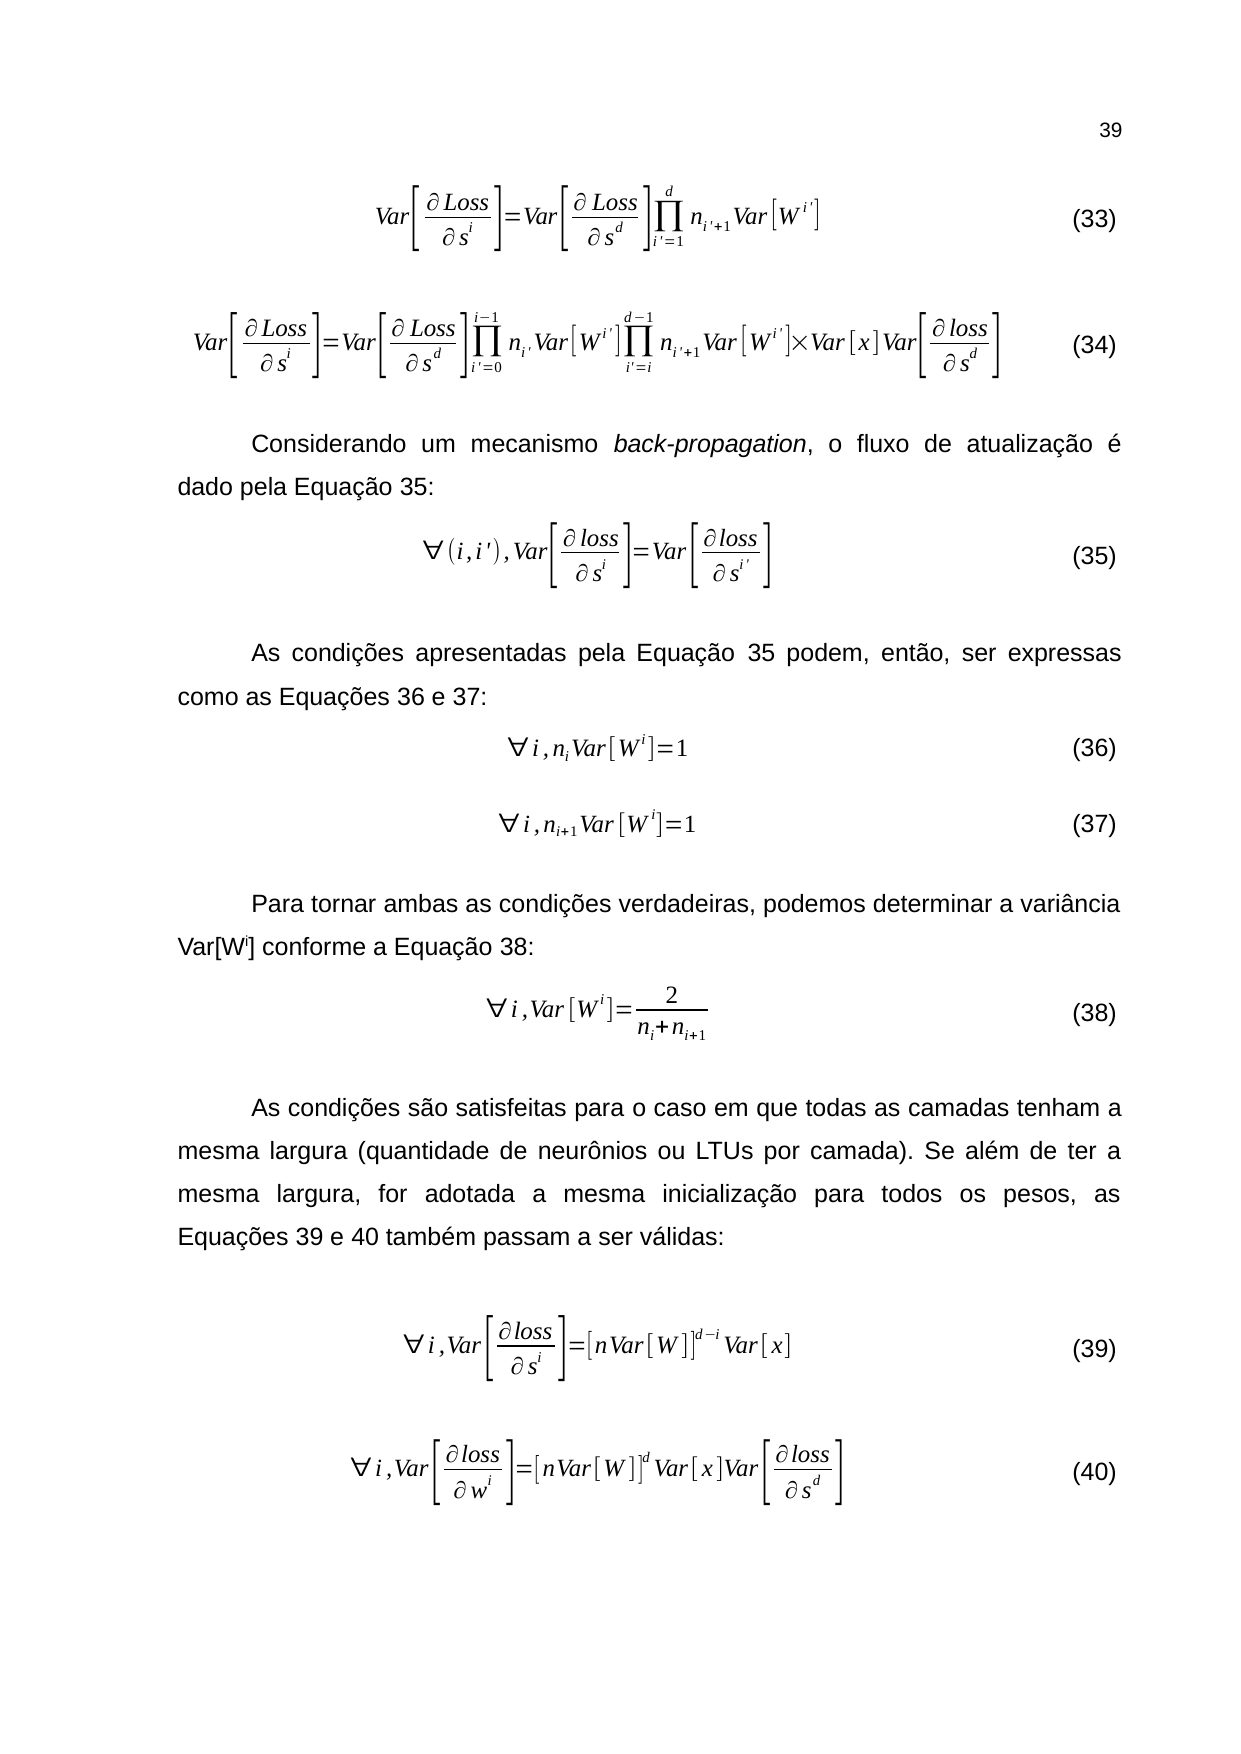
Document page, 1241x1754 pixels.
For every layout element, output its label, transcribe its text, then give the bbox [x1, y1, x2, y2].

table_header [177, 800, 1017, 846]
table_header (38) [1017, 976, 1122, 1050]
table_header [177, 725, 1017, 771]
table_header [177, 177, 1017, 260]
table_header [177, 1309, 1017, 1388]
table_header (40) [1017, 1432, 1122, 1512]
text Para tornar ambas as condições verdadeiras, podemos determinar a variância Var[Wi] conforme a Equação 38: [177, 889, 1122, 961]
table_header (37) [1017, 800, 1122, 846]
table_header [177, 1432, 1017, 1512]
text As condições apresentadas pela Equação 35 podem, então, ser expressas como as Equações 36 e 37: [177, 638, 1122, 710]
text As condições são satisfeitas para o caso em que todas as camadas tenham a mesma largura (quantidade de neurônios ou LTUs por camada). Se além de ter a mesma largura, for adotada a mesma inicialização para todos os pesos, as Equações 39 e 40 também passam a ser válidas: [177, 1093, 1122, 1251]
table_header (35) [1017, 515, 1122, 595]
table_header (36) [1017, 725, 1122, 771]
table_header (33) [1017, 177, 1122, 260]
table_header [177, 303, 1017, 386]
table_header (39) [1017, 1309, 1122, 1388]
table_header (34) [1017, 303, 1122, 386]
table_header [177, 515, 1017, 595]
table_header [177, 976, 1017, 1050]
text Considerando um mecanismo back-propagation, o fluxo de atualização é dado pela Equação 35: [177, 429, 1122, 501]
